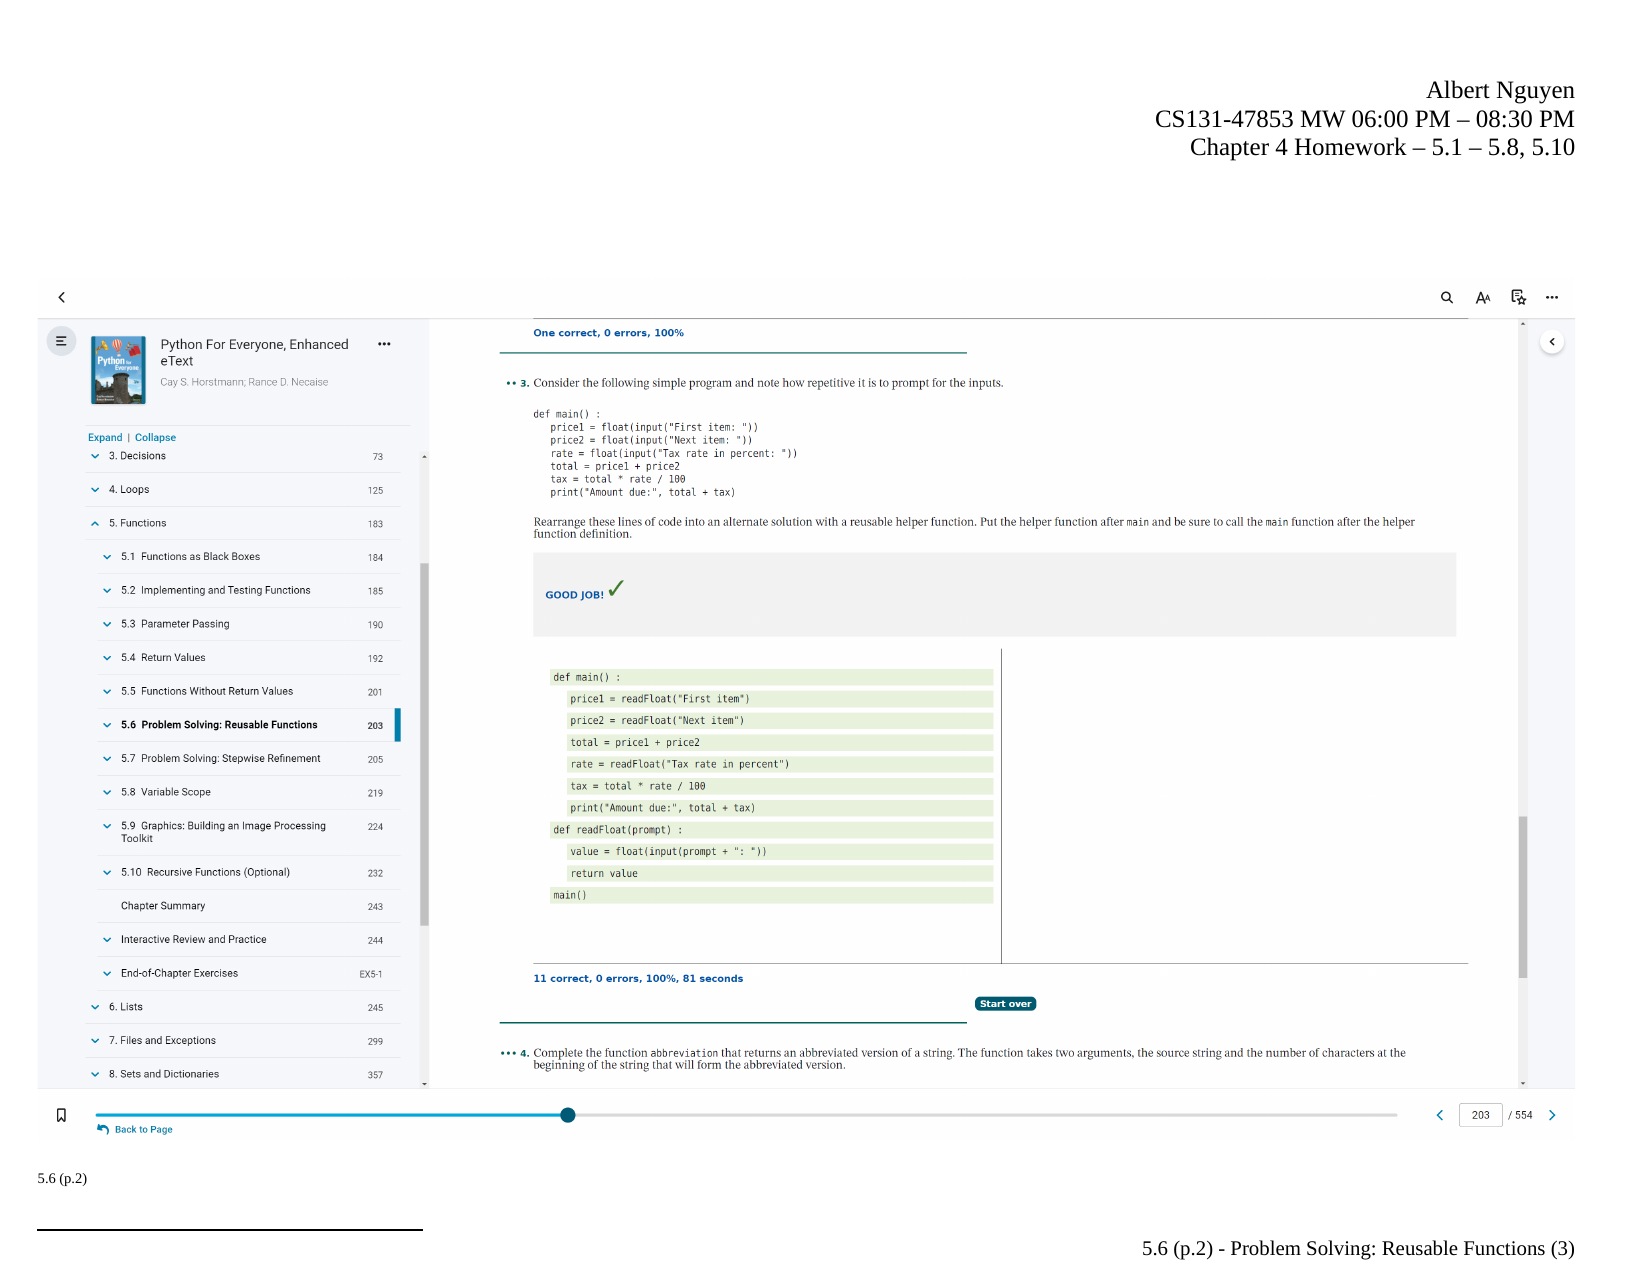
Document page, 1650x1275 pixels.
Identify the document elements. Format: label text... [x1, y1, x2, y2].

text - Problem Solving: Reusable Functions (3) [37, 1236, 1575, 1260]
picture [37, 276, 1575, 1141]
